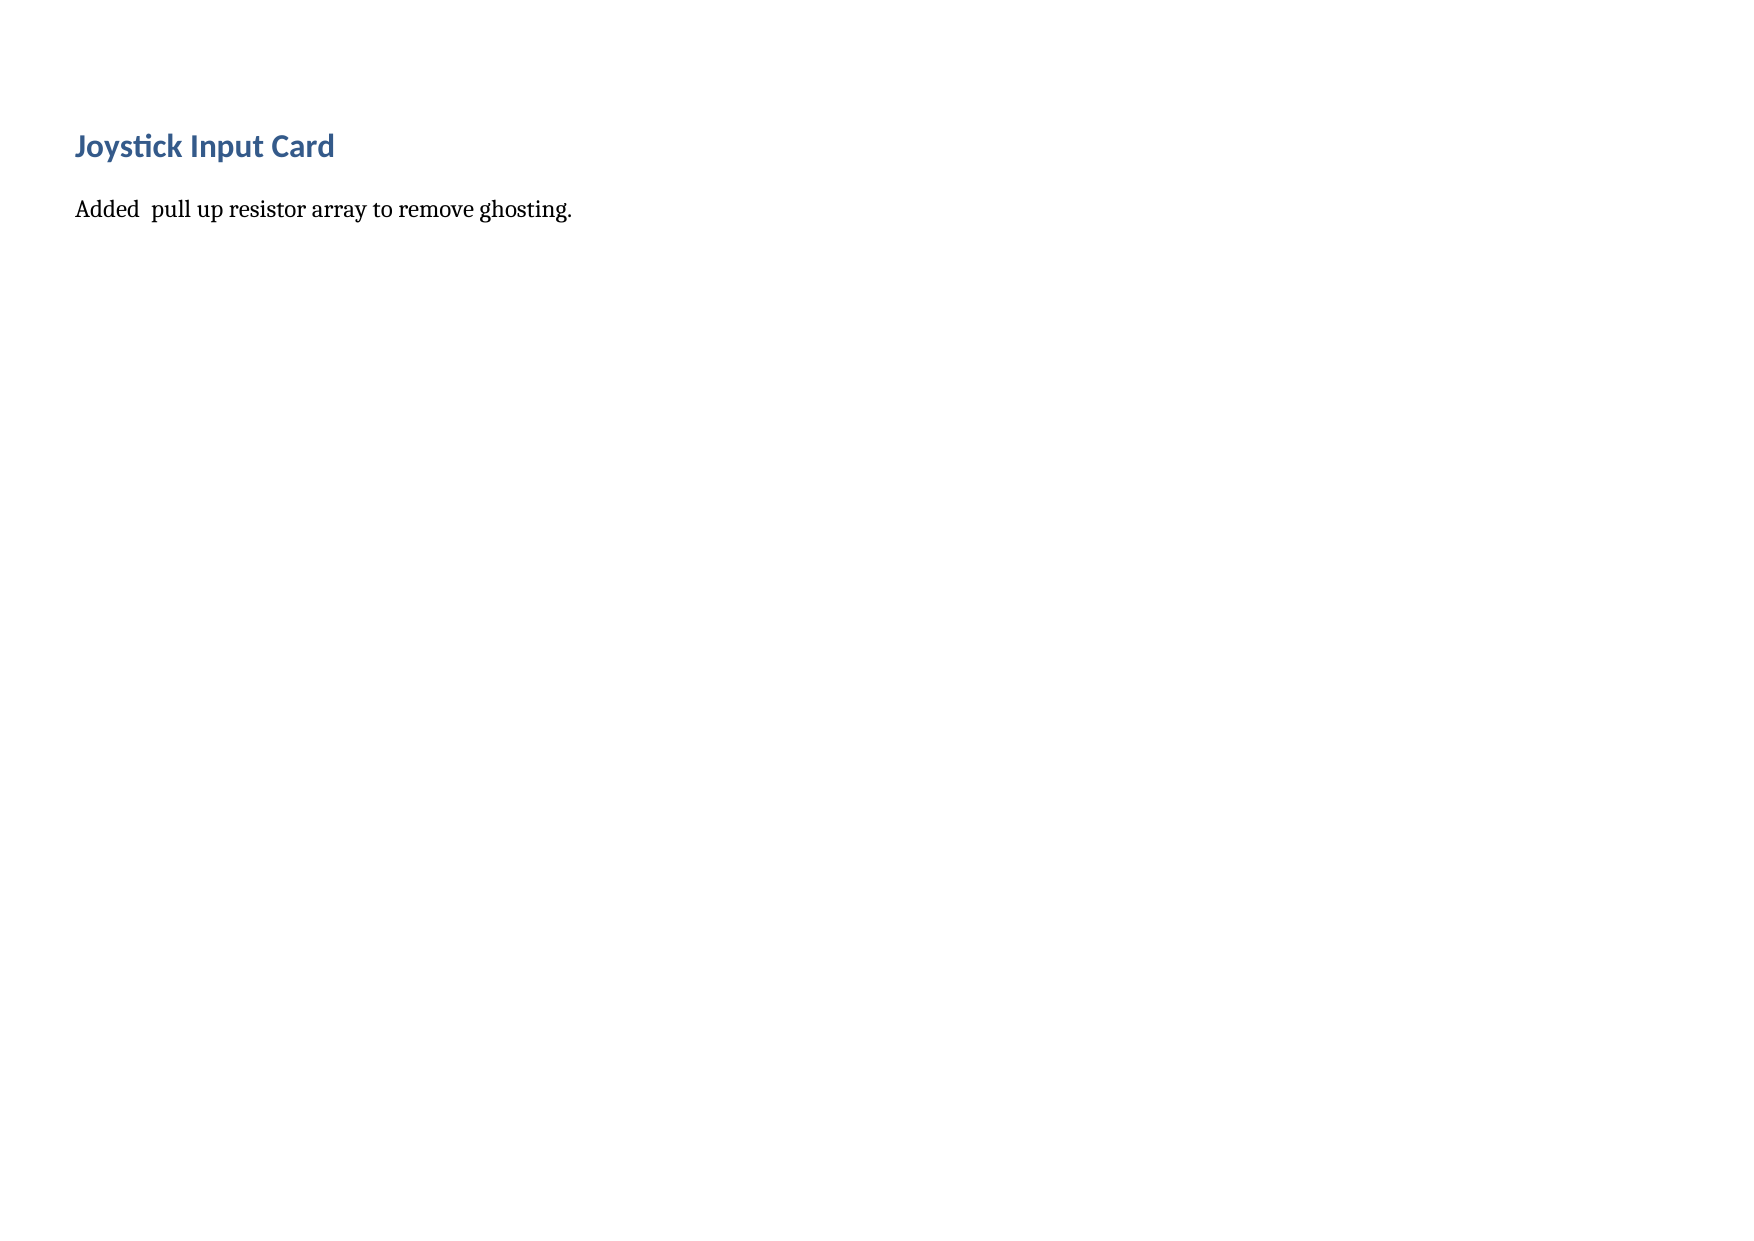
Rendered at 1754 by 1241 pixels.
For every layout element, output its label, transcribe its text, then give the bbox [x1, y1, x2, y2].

subtitle Joystick Input Card [75, 125, 1679, 166]
text Added pull up resistor array to remove ghosting. [75, 194, 1679, 223]
